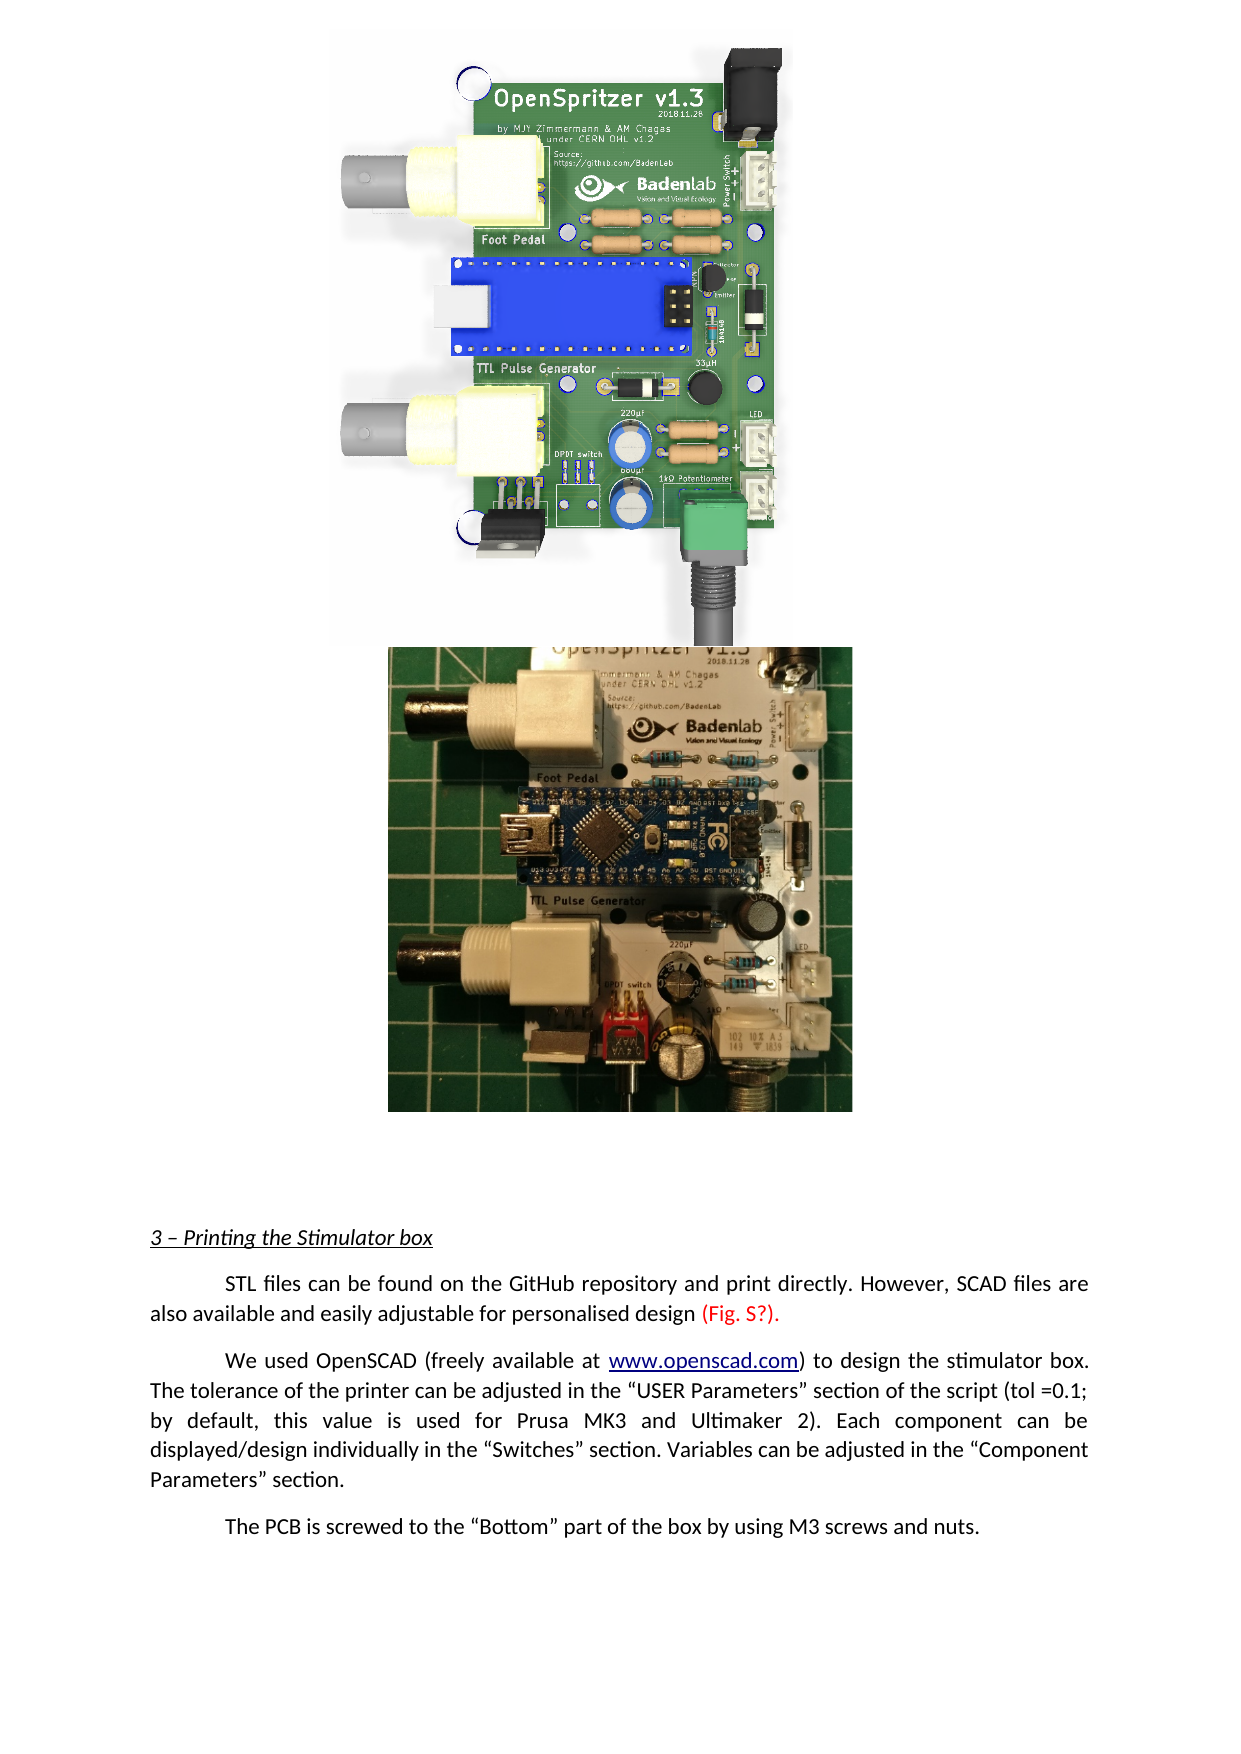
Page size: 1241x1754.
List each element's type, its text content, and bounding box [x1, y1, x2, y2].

text STL files can be found on the GitHub repository and print directly. However, SCAD files are also available and easily adjustable for personalised design (Fig. S?). [150, 1269, 1090, 1327]
text 3 – Printing the Stimulator box [150, 1223, 1090, 1251]
text We used OpenSCAD (freely available at www.openscad.com) to design the stimulator box. The tolerance of the printer can be adjusted in the “USER Parameters” section of the script (tol =0.1; by default, this value is used for Prusa MK3 and Ultimaker 2). Each component can be displayed/design individually in the “Switches” section. Variables can be adjusted in the “Component Parameters” section. [150, 1346, 1090, 1493]
text The PCB is screwed to the “Bottom” part of the box by using M3 screws and nuts. [150, 1512, 1090, 1540]
